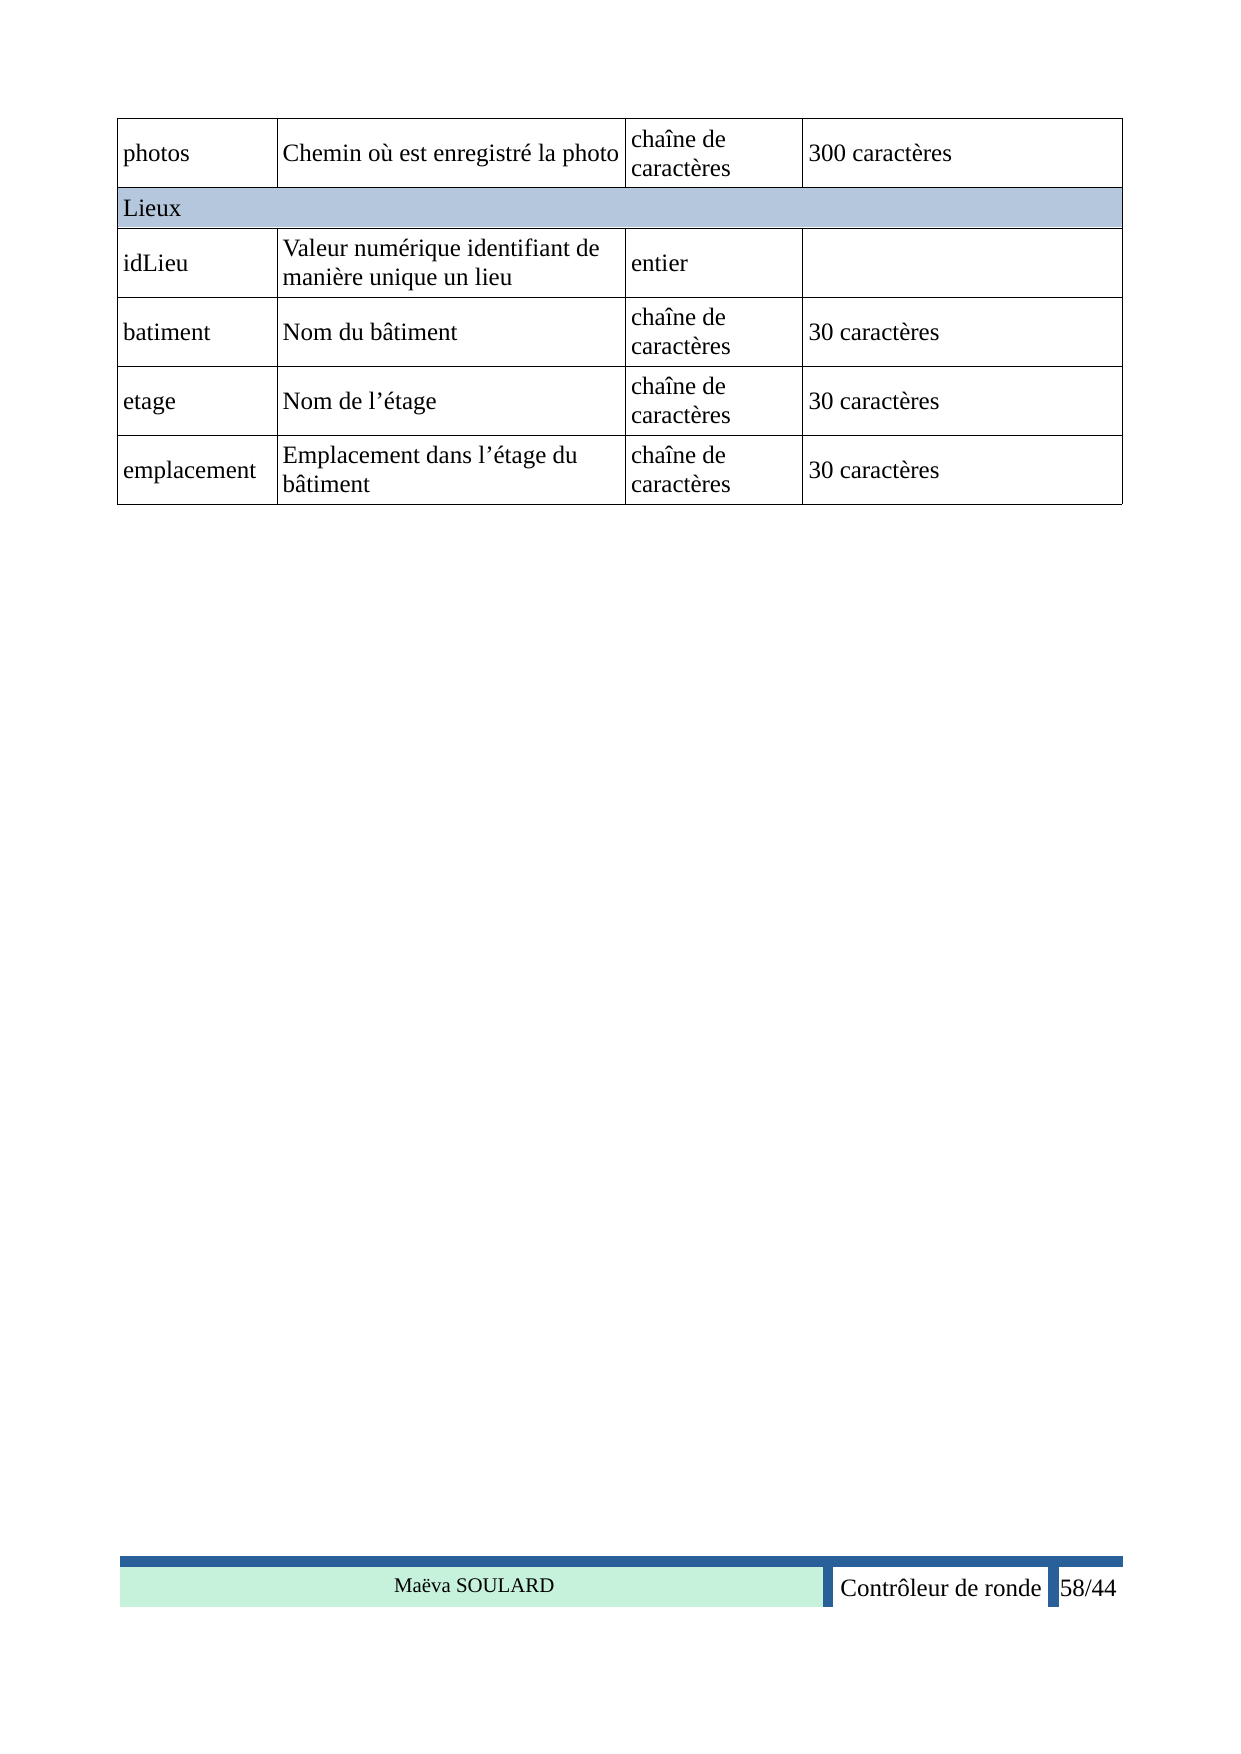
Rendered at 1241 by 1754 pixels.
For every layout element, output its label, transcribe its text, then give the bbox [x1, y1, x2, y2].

table_cell batiment [118, 298, 277, 366]
table_cell 30 caractères [803, 436, 1122, 504]
table_cell entier [626, 229, 802, 297]
table_cell 300 caractères [803, 119, 1122, 187]
table_cell Emplacement dans l’étage du bâtiment [278, 436, 625, 504]
table_cell photos [118, 119, 277, 187]
table_cell chaîne de caractères [626, 367, 802, 435]
table_cell etage [118, 367, 277, 435]
table_cell Valeur numérique identifiant de manière unique un lieu [278, 229, 625, 297]
table_cell 30 caractères [803, 298, 1122, 366]
table_cell Nom de l’étage [278, 367, 625, 435]
table_cell chaîne de caractères [626, 119, 802, 187]
table_cell idLieu [118, 229, 277, 297]
table_cell emplacement [118, 436, 277, 504]
table_cell 30 caractères [803, 367, 1122, 435]
table_cell Lieux [118, 188, 1122, 227]
table_cell Chemin où est enregistré la photo [278, 119, 625, 187]
table_cell chaîne de caractères [626, 436, 802, 504]
table_cell [803, 229, 1122, 297]
table_cell Nom du bâtiment [278, 298, 625, 366]
table_cell chaîne de caractères [626, 298, 802, 366]
